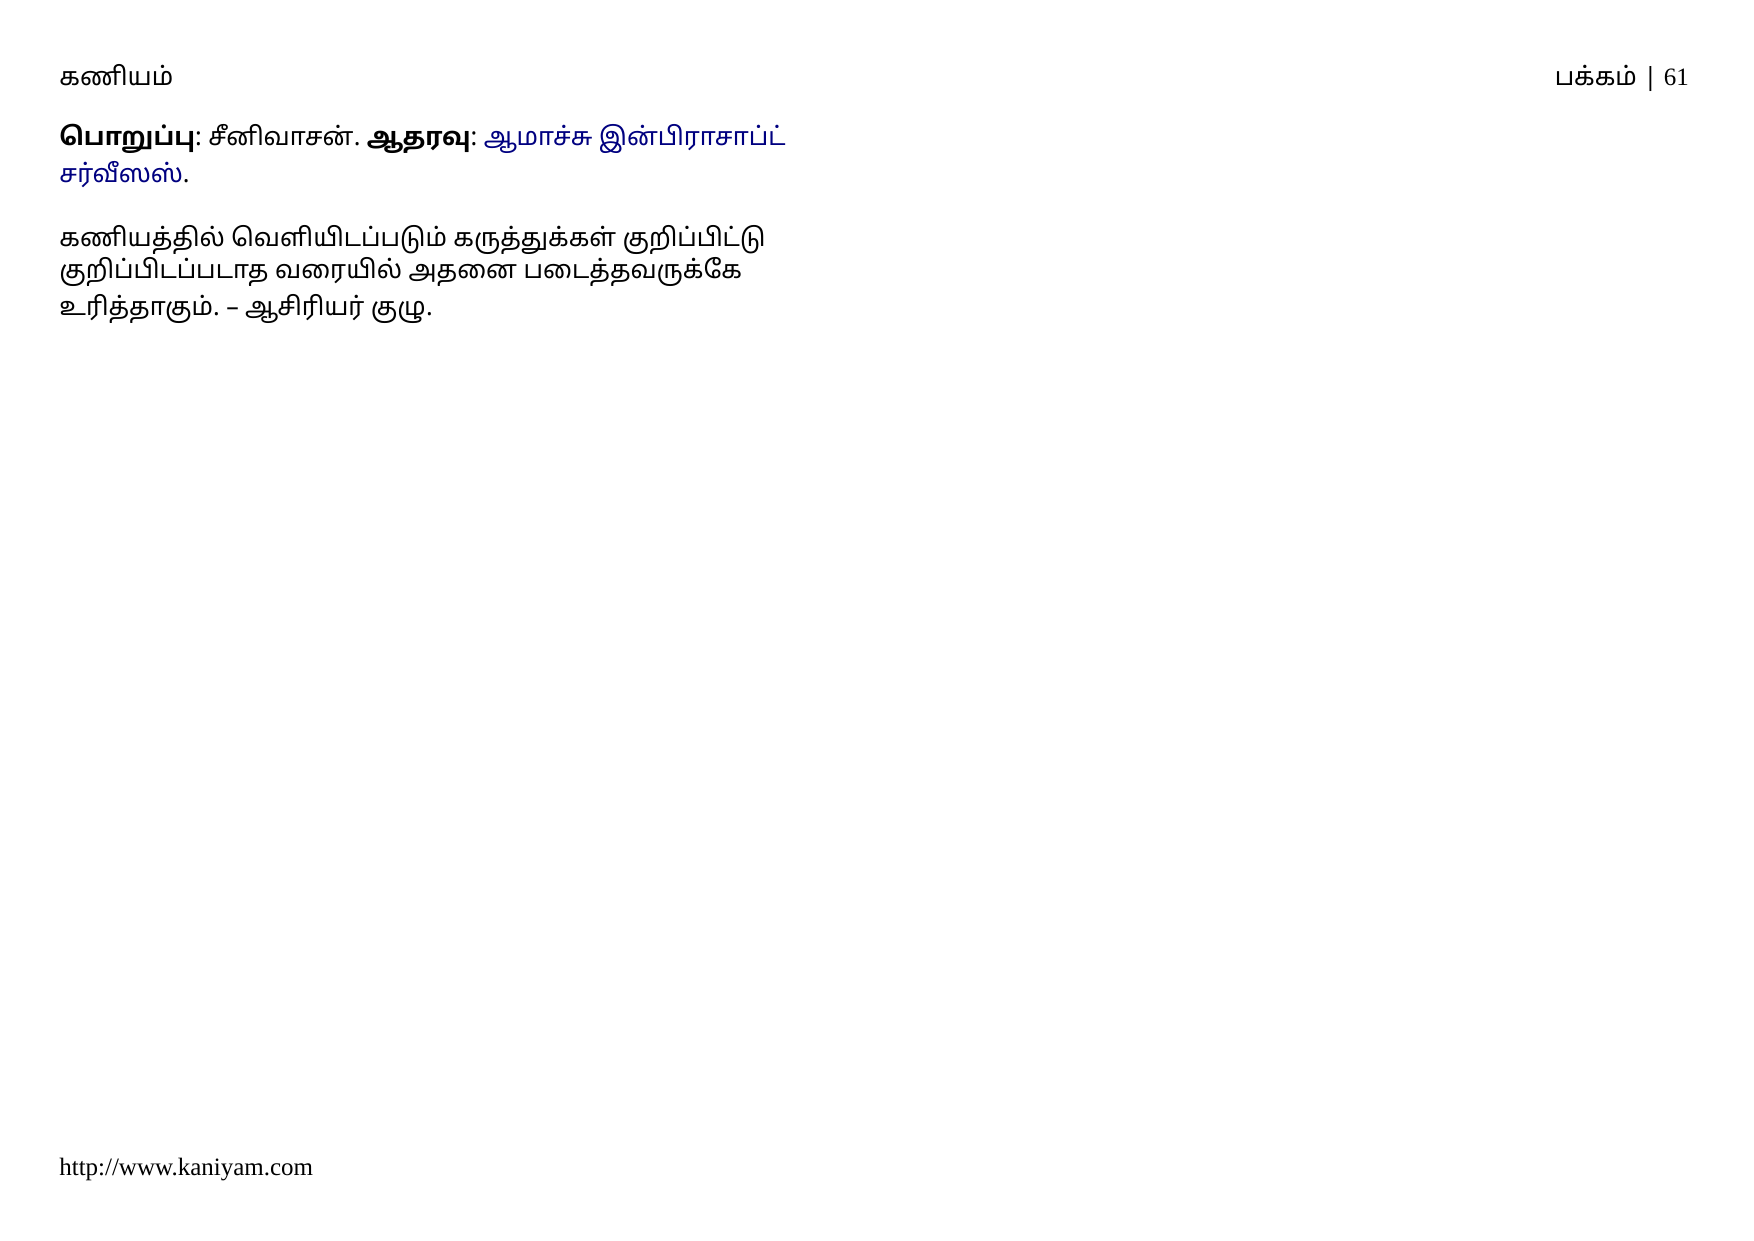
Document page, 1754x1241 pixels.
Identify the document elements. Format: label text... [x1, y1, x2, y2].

text பொறுப்பு: சீனிவாசன். ஆதரவு: ஆமாச்சு இன்பிராசாப்ட் சர்வீஸஸ். [59, 118, 862, 189]
text கணியத்தில் வெளியிடப்படும் கருத்துக்கள் குறிப்பிட்டு குறிப்பிடப்படாத வரையில் அதனை படைத்தவருக்கே உரித்தாகும். – ஆசிரியர் குழு. [59, 224, 862, 326]
